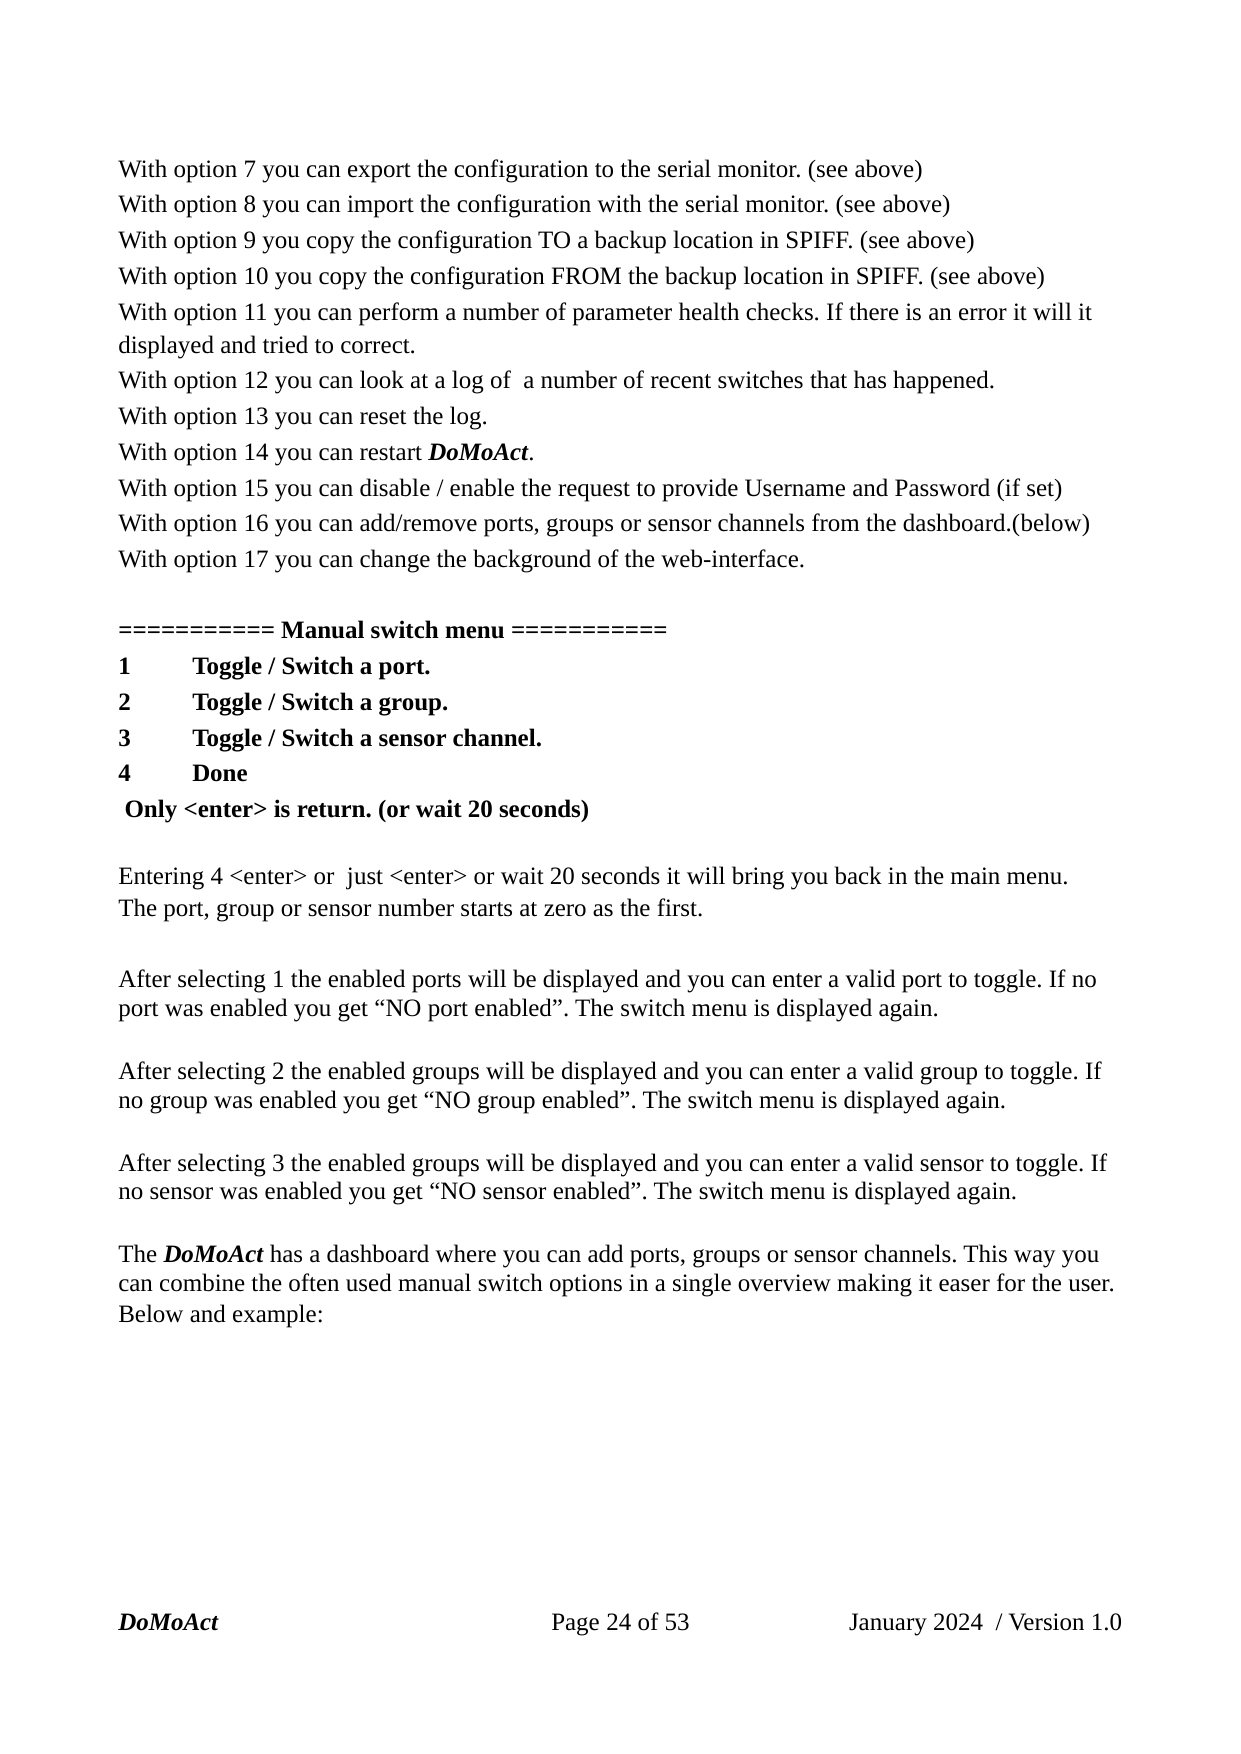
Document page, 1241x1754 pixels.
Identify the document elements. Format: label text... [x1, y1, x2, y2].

text With option 10 you copy the configuration FROM the backup location in SPIFF. (see above) [118, 261, 1122, 290]
text With option 15 you can disable / enable the request to provide Username and Password (if set) [118, 473, 1122, 501]
text 3 Toggle / Switch a sensor channel. [118, 723, 1122, 752]
text 2 Toggle / Switch a group. [118, 687, 1122, 716]
text The port, group or sensor number starts at zero as the first. [118, 893, 1122, 922]
text Only <enter> is return. (or wait 20 seconds) [118, 794, 1122, 823]
text After selecting 3 the enabled groups will be displayed and you can enter a valid sensor to toggle. If no sensor was enabled you get “NO sensor enabled”. The switch menu is displayed again. [118, 1148, 1122, 1205]
text 4 Done [118, 758, 1122, 787]
text With option 14 you can restart DoMoAct. [118, 437, 1122, 466]
text With option 11 you can perform a number of parameter health checks. If there is an error it will it displayed and tried to correct. [118, 297, 1122, 358]
text After selecting 2 the enabled groups will be displayed and you can enter a valid group to toggle. If no group was enabled you get “NO group enabled”. The switch menu is displayed again. [118, 1056, 1122, 1113]
text With option 17 you can change the background of the web-interface. [118, 544, 1122, 573]
text With option 7 you can export the configuration to the serial monitor. (see above) [118, 154, 1122, 183]
text With option 9 you copy the configuration TO a backup location in SPIFF. (see above) [118, 225, 1122, 254]
text With option 13 you can reset the log. [118, 401, 1122, 430]
text Below and example: [118, 1299, 1122, 1328]
text The DoMoAct has a dashboard where you can add ports, groups or sensor channels. This way you can combine the often used manual switch options in a single overview making it easer for the user. [118, 1239, 1122, 1297]
text Entering 4 <enter> or just <enter> or wait 20 seconds it will bring you back in the main menu. [118, 861, 1122, 890]
text With option 8 you can import the configuration with the serial monitor. (see above) [118, 189, 1122, 218]
text After selecting 1 the enabled ports will be displayed and you can enter a valid port to toggle. If no port was enabled you get “NO port enabled”. The switch menu is displayed again. [118, 964, 1122, 1022]
text =========== Manual switch menu =========== [118, 616, 1122, 644]
text With option 16 you can add/remove ports, groups or sensor channels from the dashboard.(below) [118, 508, 1122, 537]
text With option 12 you can look at a log of a number of recent switches that has happened. [118, 366, 1122, 394]
text 1 Toggle / Switch a port. [118, 651, 1122, 680]
